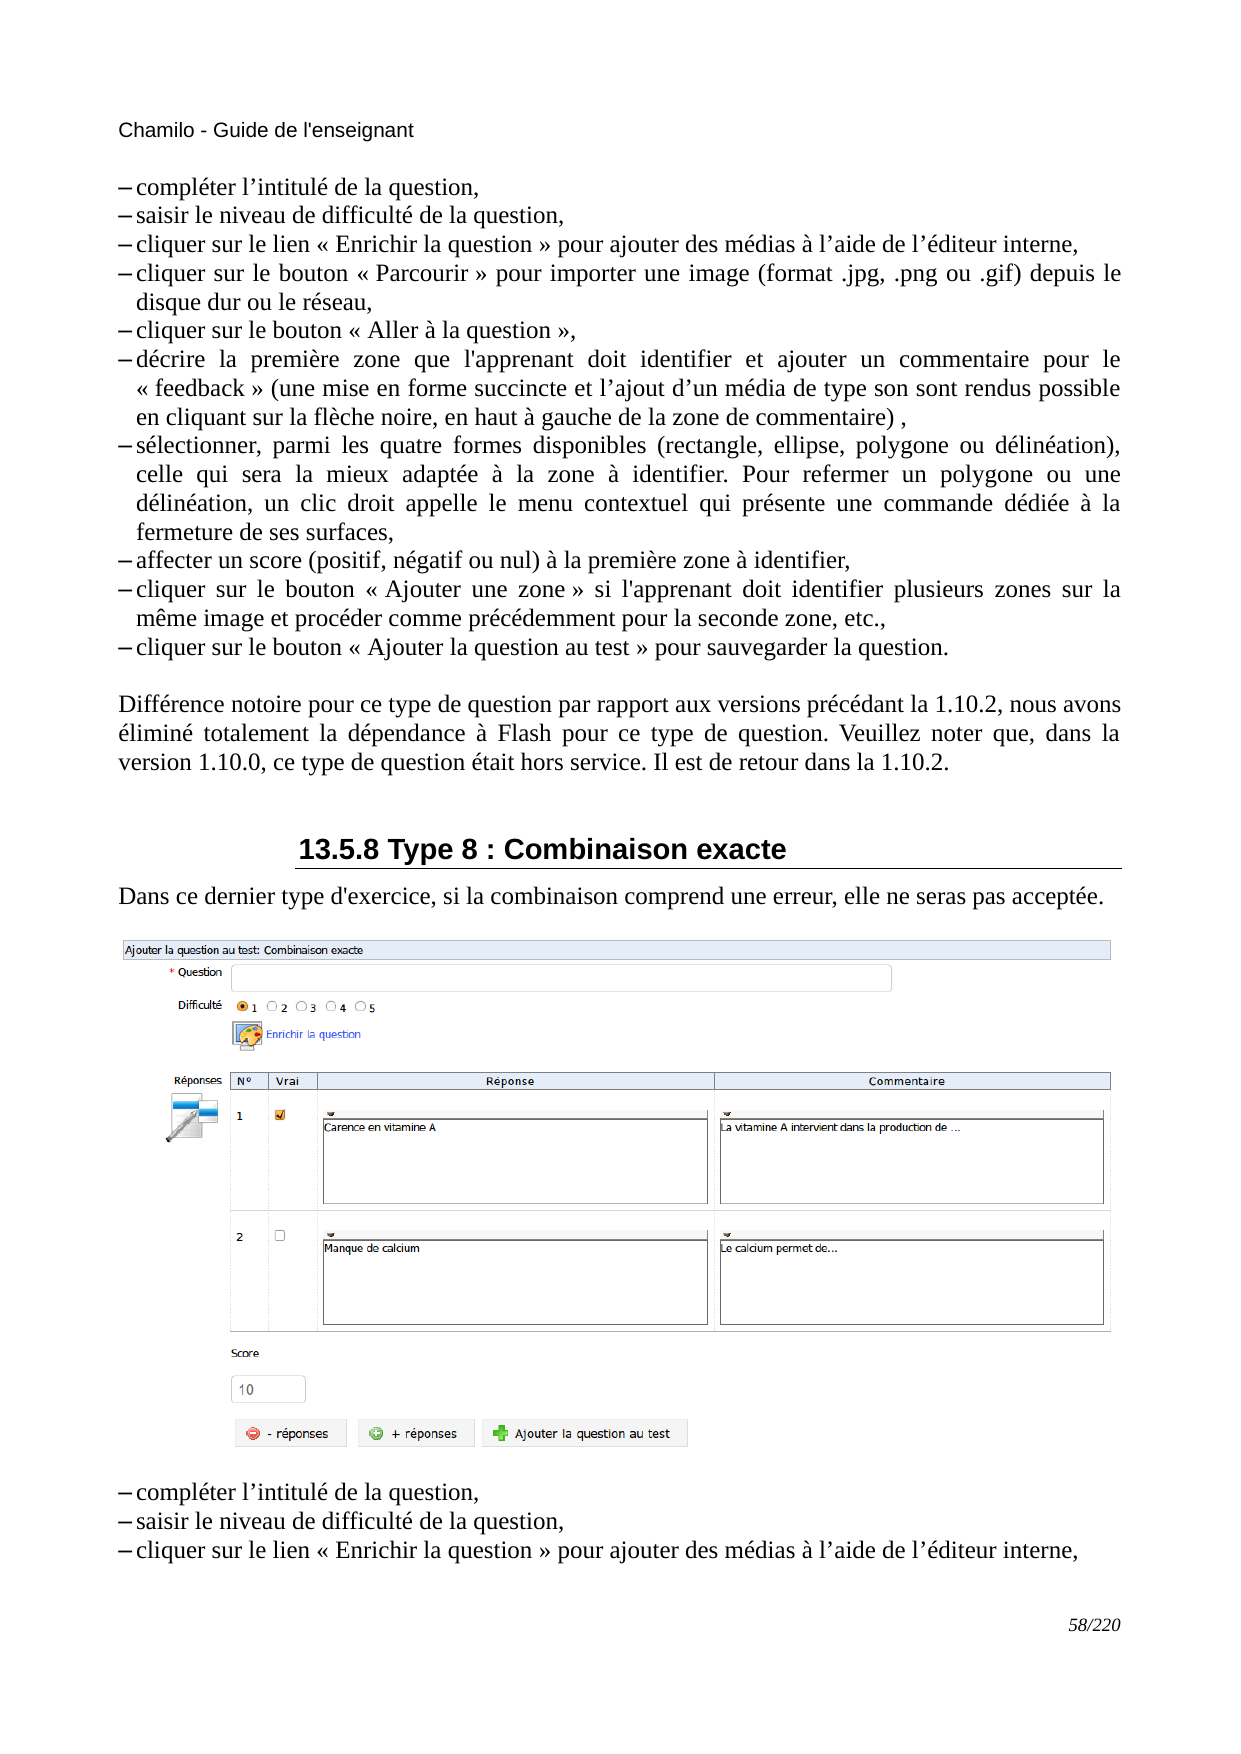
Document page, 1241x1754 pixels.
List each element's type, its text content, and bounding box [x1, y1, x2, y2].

list sélectionner, parmi les quatre formes disponibles (rectangle, ellipse, polygone ou délinéation), celle qui sera la mieux adaptée à la zone à identifier. Pour refermer un polygone ou une délinéation, un clic droit appelle le menu contextuel qui présente une commande dédiée à la fermeture de ses surfaces, [118, 430, 1122, 545]
text Dans ce dernier type d'exercice, si la combinaison comprend une erreur, elle ne seras pas acceptée. [118, 881, 1122, 910]
picture [118, 938, 1122, 1449]
subtitle Type 8 : Combinaison exacte [295, 829, 1122, 868]
list compléter l’intitulé de la question, [118, 172, 1122, 200]
list saisir le niveau de difficulté de la question, [118, 200, 1122, 229]
list décrire la première zone que l'apprenant doit identifier et ajouter un commentaire pour le « feedback » (une mise en forme succincte et l’ajout d’un média de type son sont rendus possible en cliquant sur la flèche noire, en haut à gauche de la zone de commentaire) , [118, 344, 1122, 430]
list cliquer sur le bouton « Ajouter une zone » si l'apprenant doit identifier plusieurs zones sur la même image et procéder comme précédemment pour la seconde zone, etc., [118, 574, 1122, 632]
list cliquer sur le bouton « Parcourir » pour importer une image (format .jpg, .png ou .gif) depuis le disque dur ou le réseau, [118, 258, 1122, 315]
list cliquer sur le lien « Enrichir la question » pour ajouter des médias à l’aide de l’éditeur interne, [118, 229, 1122, 258]
text Différence notoire pour ce type de question par rapport aux versions précédant la 1.10.2, nous avons éliminé totalement la dépendance à Flash pour ce type de question. Veuillez noter que, dans la version 1.10.0, ce type de question était hors service. Il est de retour dans la 1.10.2. [118, 689, 1122, 775]
list cliquer sur le bouton « Aller à la question », [118, 315, 1122, 344]
list cliquer sur le lien « Enrichir la question » pour ajouter des médias à l’aide de l’éditeur interne, [118, 1535, 1122, 1564]
list saisir le niveau de difficulté de la question, [118, 1506, 1122, 1535]
list cliquer sur le bouton « Ajouter la question au test » pour sauvegarder la question. [118, 632, 1122, 660]
list affecter un score (positif, négatif ou nul) à la première zone à identifier, [118, 545, 1122, 574]
list compléter l’intitulé de la question, [118, 1477, 1122, 1506]
